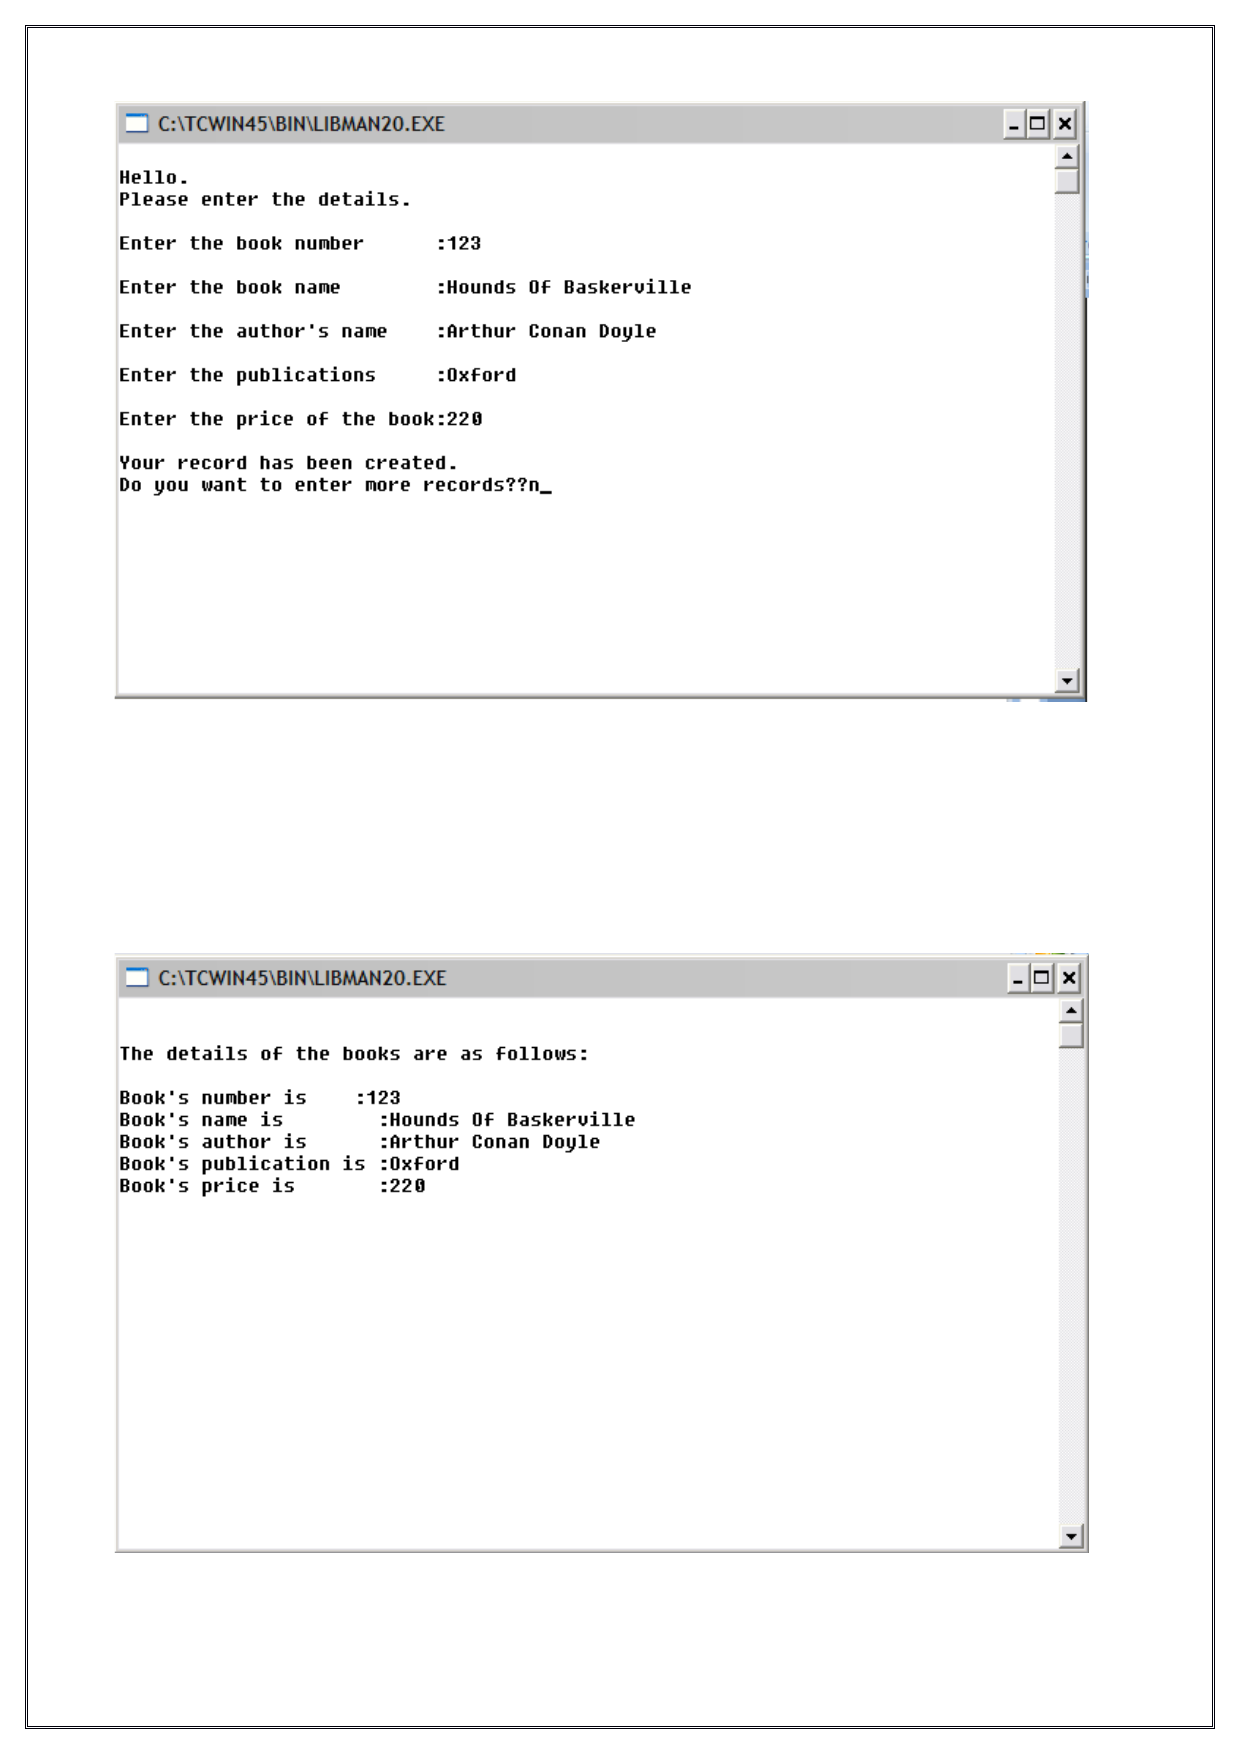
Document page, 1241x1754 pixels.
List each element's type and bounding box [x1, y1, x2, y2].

picture [114, 101, 333, 702]
picture [114, 953, 327, 1553]
